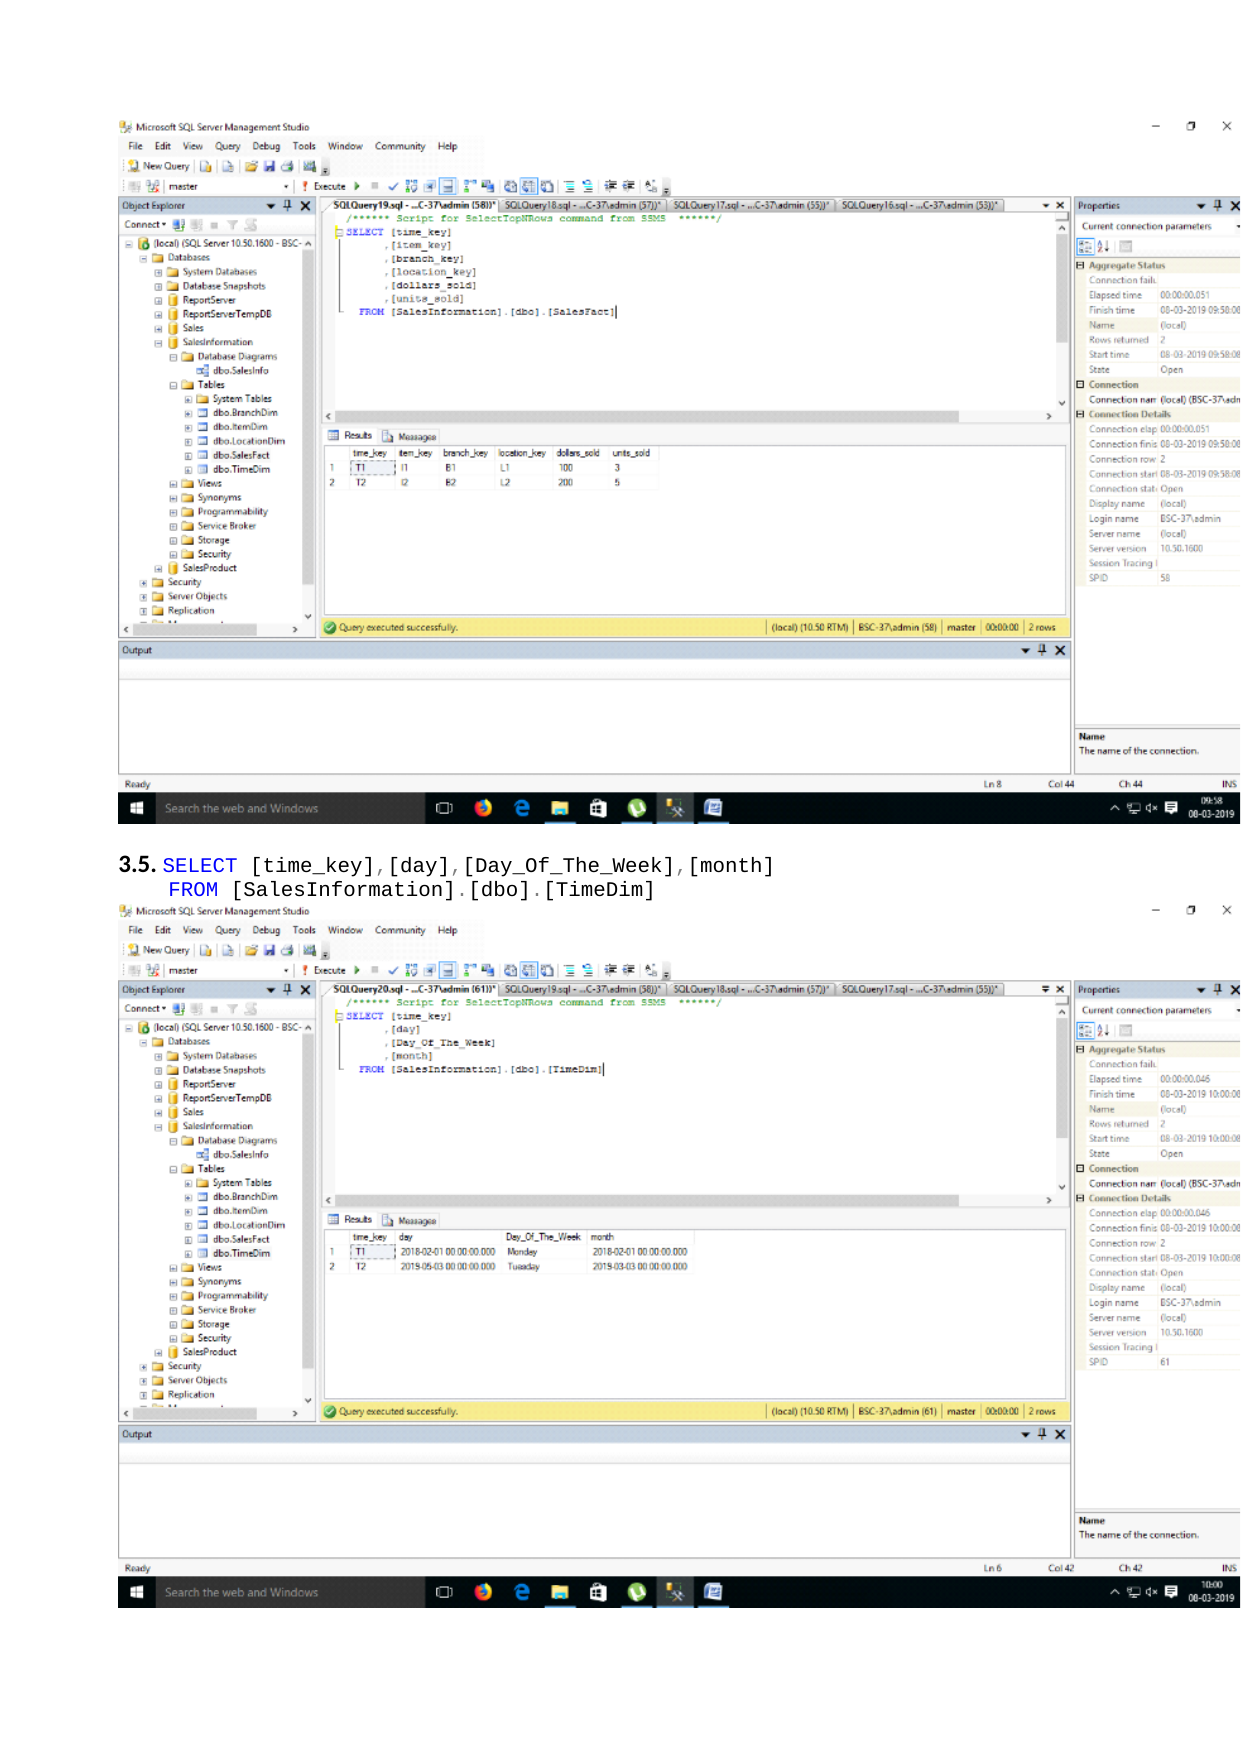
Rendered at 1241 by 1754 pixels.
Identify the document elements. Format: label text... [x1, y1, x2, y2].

text FROM [SalesInformation].[dbo].[TimeDim] [118, 879, 1122, 902]
text 3.5. SELECT [time_key],[day],[Day_Of_The_Week],[month] [118, 848, 1122, 879]
